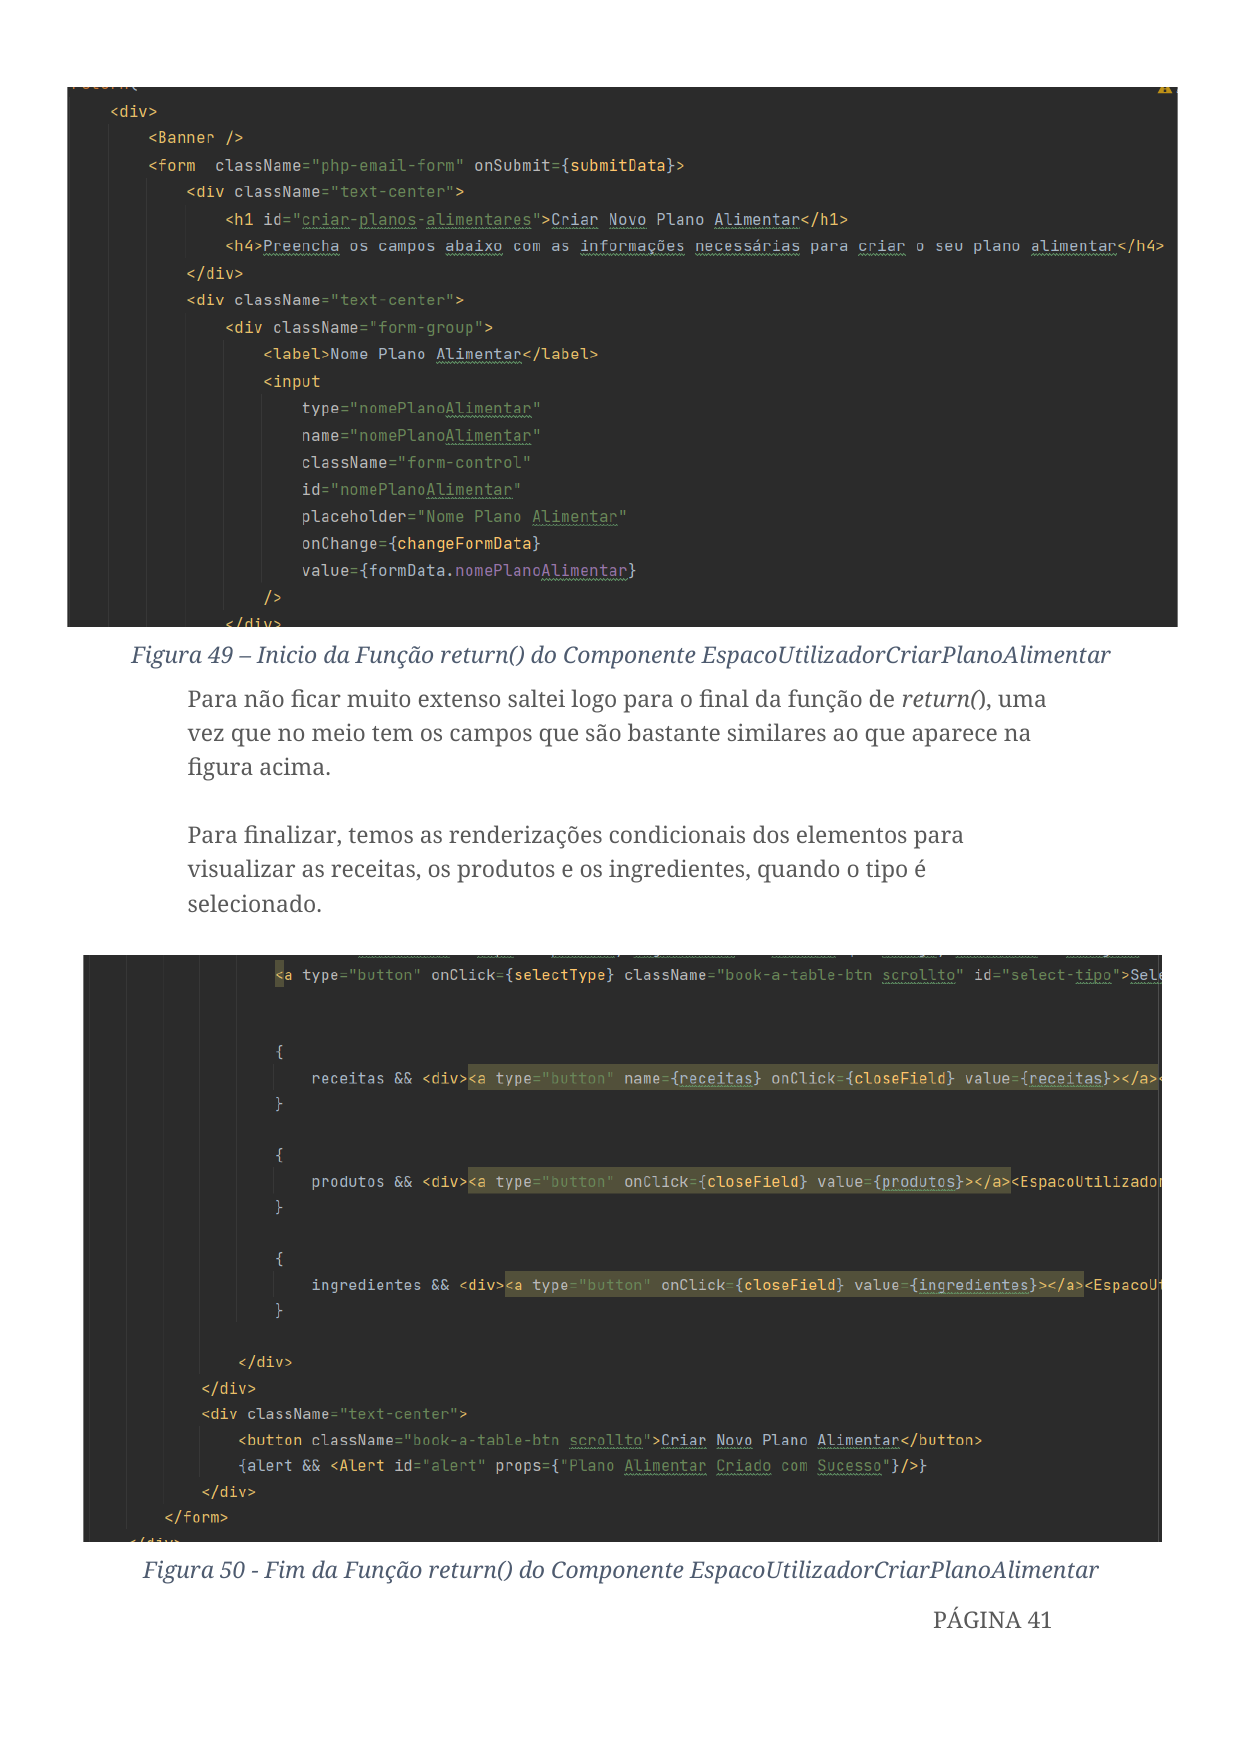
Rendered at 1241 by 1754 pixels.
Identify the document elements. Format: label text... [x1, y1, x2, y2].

table_header Figura 49 – Inicio da Função return() do Componente EspacoUtilizadorCriarPlanoAlimentar [25, 75, 1221, 670]
text Para finalizar, temos as renderizações condicionais dos elementos para visualizar as receitas, os produtos e os ingredientes, quando o tipo é selecionado. [187, 819, 1053, 919]
text Para não ficar muito extenso saltei logo para o final da função de return(), uma vez que no meio tem os campos que são bastante similares ao que aparece na figura acima. [187, 683, 1053, 783]
table_header Figura 50 - Fim da Função return() do Componente EspacoUtilizadorCriarPlanoAlimentar [25, 943, 1221, 1585]
